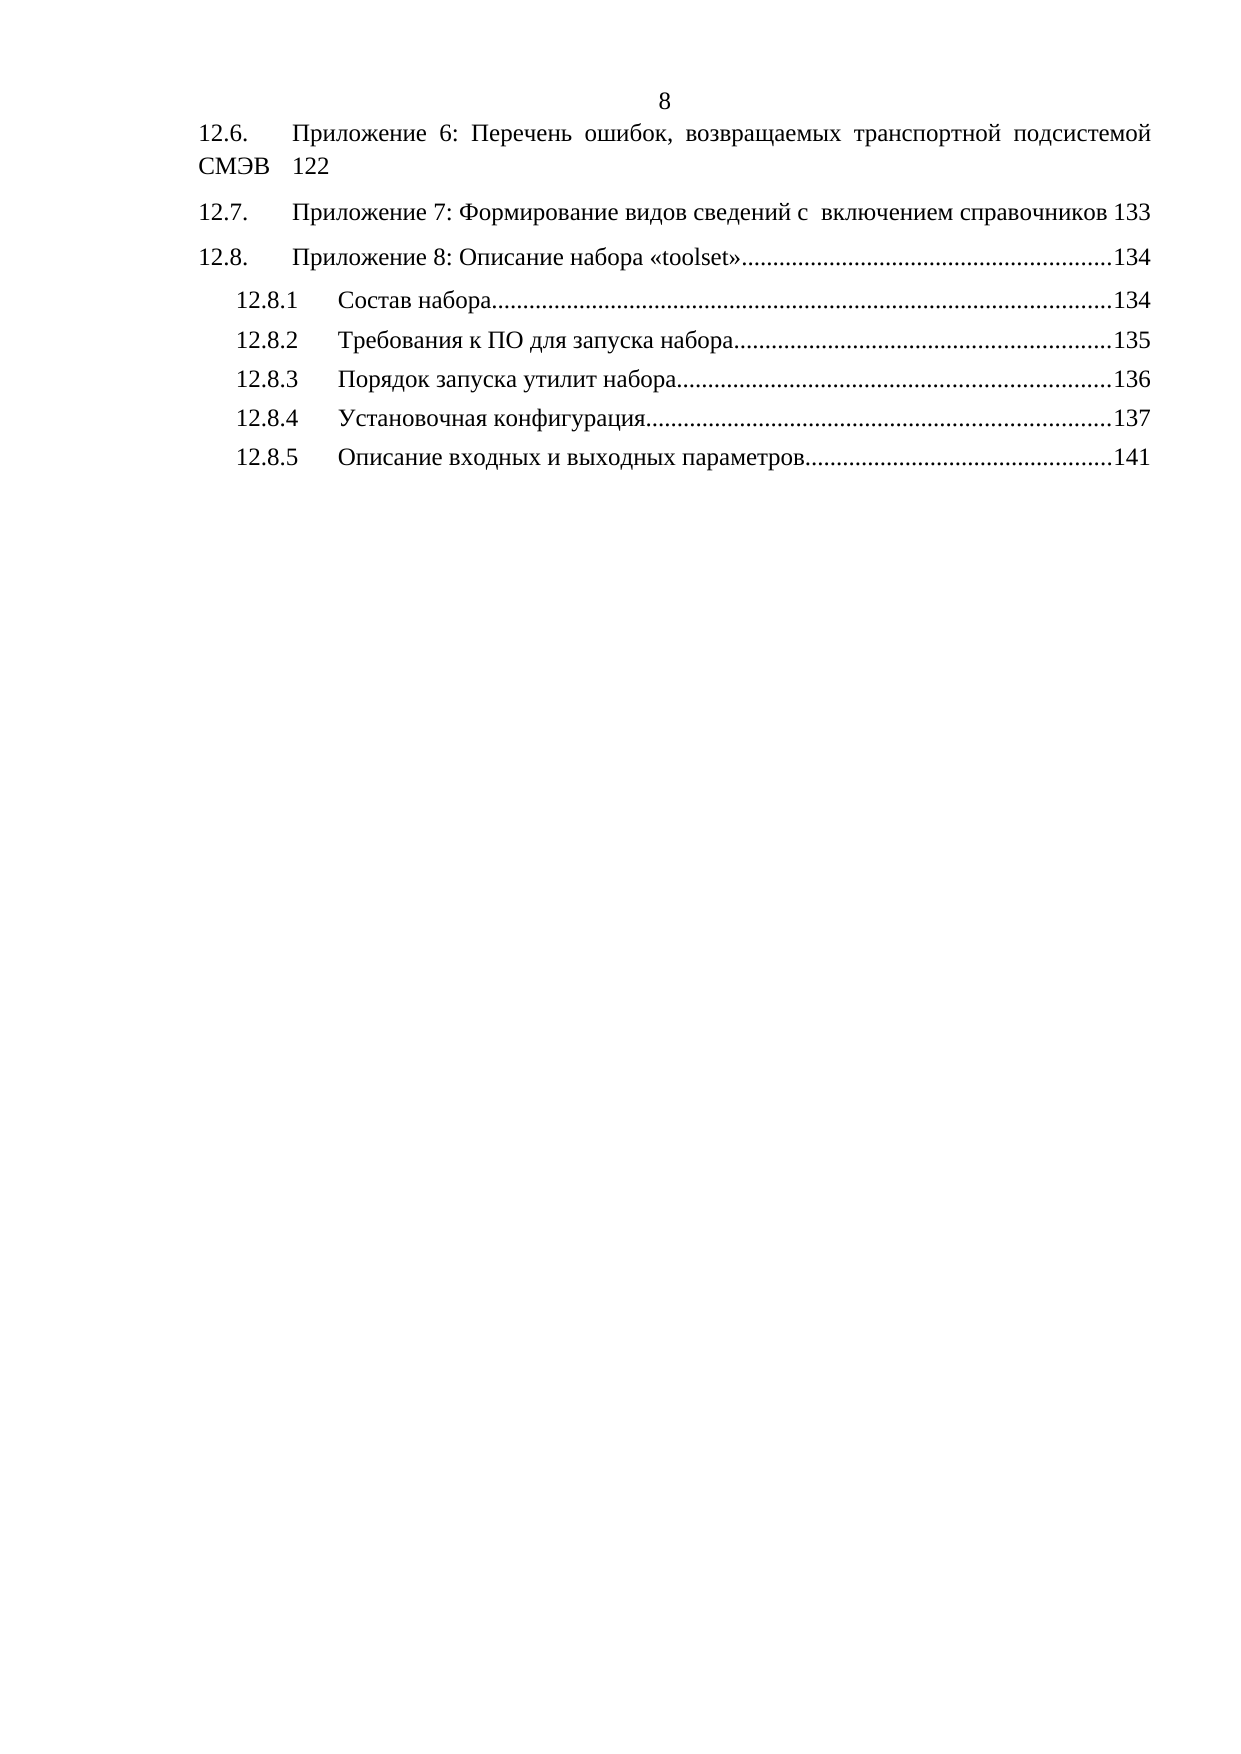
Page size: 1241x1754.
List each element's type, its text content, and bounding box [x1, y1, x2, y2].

text 12.8.2 Требования к ПО для запуска набора 135 [236, 325, 1152, 353]
text 12.8. Приложение 8: Описание набора «toolset» 134 [198, 242, 1152, 271]
text 12.8.4 Установочная конфигурация 137 [236, 403, 1152, 432]
text 12.8.3 Порядок запуска утилит набора 136 [236, 364, 1152, 393]
text 12.8.1 Состав набора 134 [236, 286, 1152, 314]
text 12.8.5 Описание входных и выходных параметров 141 [236, 442, 1152, 471]
text 12.7. Приложение 7: Формирование видов сведений с включением справочников 133 [198, 197, 1152, 225]
text 12.6. Приложение 6: Перечень ошибок, возвращаемых транспортной подсистемой СМЭВ 122 [198, 118, 1152, 180]
